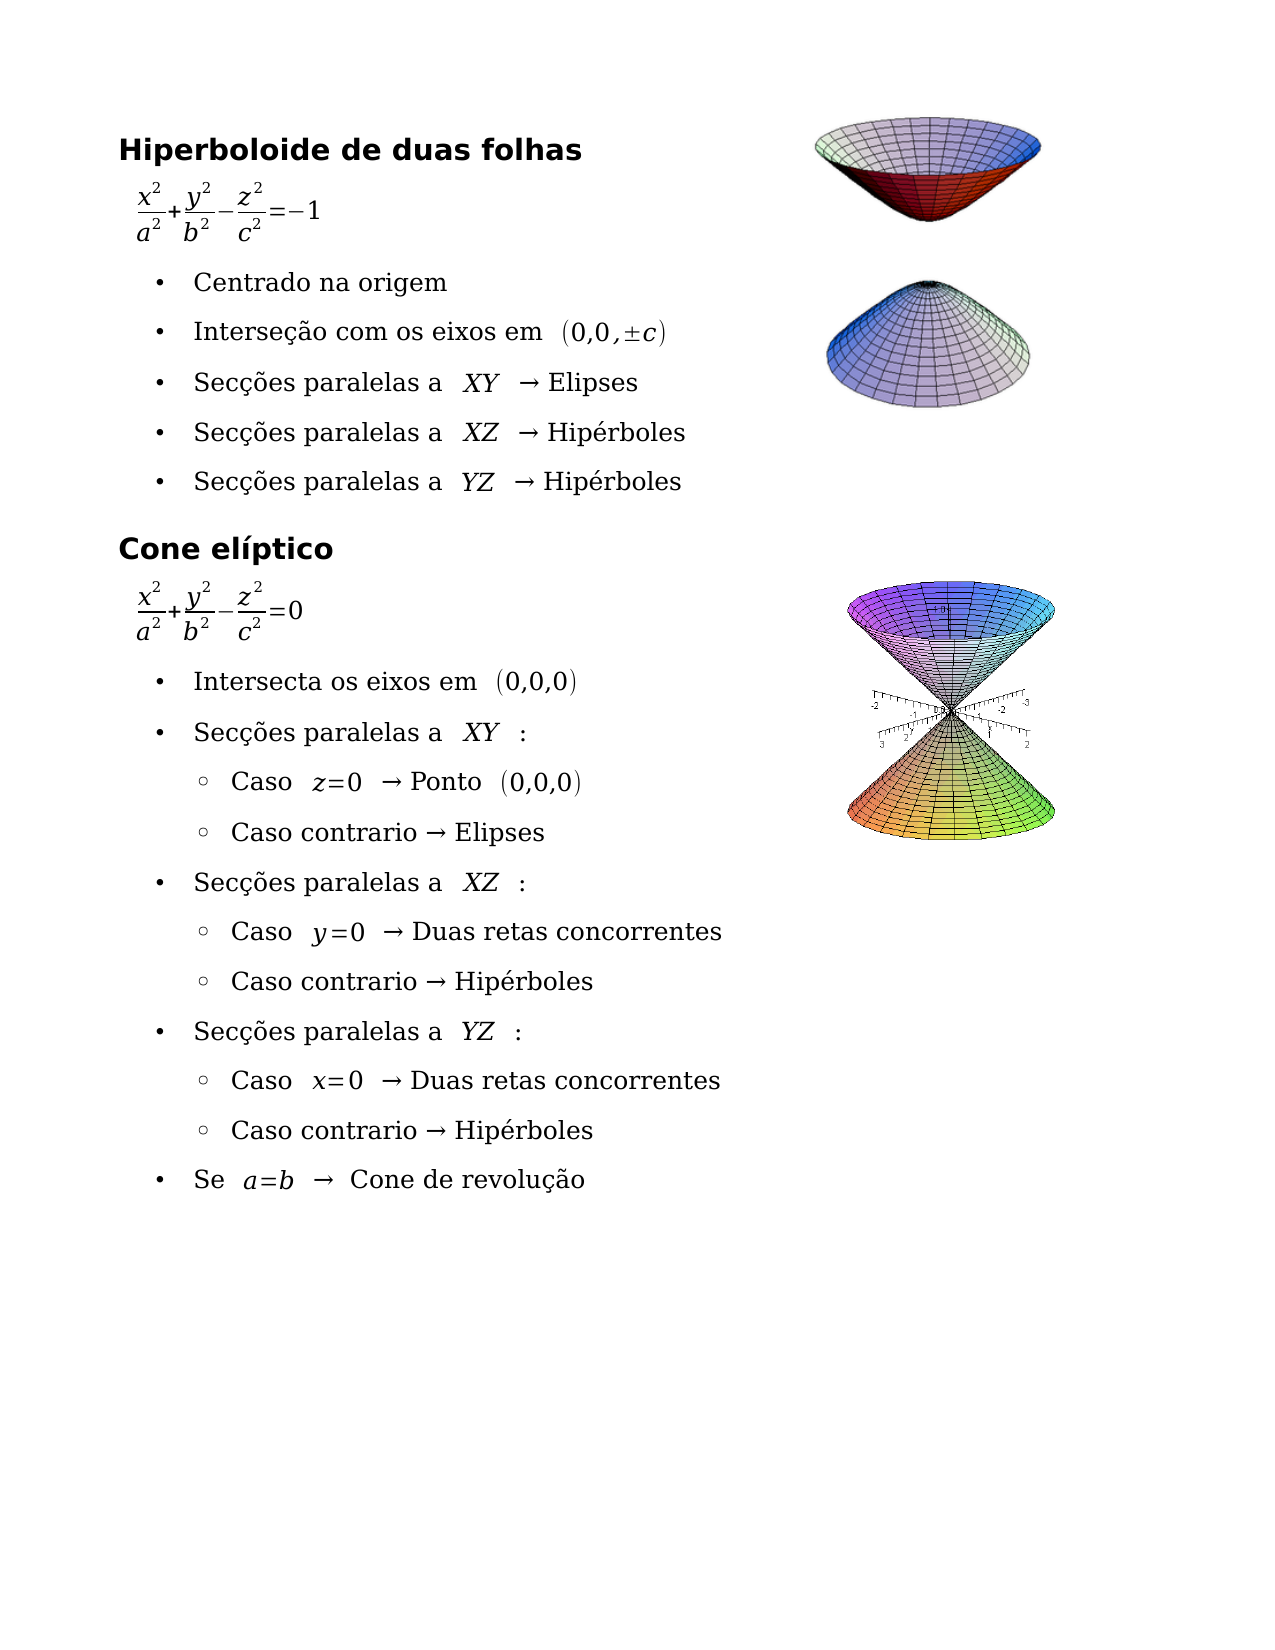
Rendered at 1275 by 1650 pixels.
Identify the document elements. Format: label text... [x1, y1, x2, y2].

list Caso→ Ponto [193, 767, 821, 798]
picture [821, 580, 1081, 841]
list [1081, 667, 1157, 697]
list Se→ Cone de revolução [156, 1165, 1157, 1194]
list [1081, 718, 1157, 747]
list [1081, 767, 1157, 798]
list Caso→ Duas retas concorrentes [193, 1066, 1157, 1095]
list Caso contrario → Hipérboles [193, 1116, 1157, 1145]
list Centrado na origem [156, 268, 785, 297]
list Intersecta os eixos em [156, 667, 821, 697]
list Caso→ Duas retas concorrentes [193, 917, 1157, 947]
list Interseção com os eixos em [156, 318, 785, 348]
list [1073, 368, 1157, 398]
list Caso contrario → Hipérboles [193, 967, 1157, 996]
subtitle [1073, 133, 1157, 167]
list Secções paralelas a: [156, 1017, 1157, 1046]
list Caso contrario → Elipses [193, 818, 1157, 847]
list Secções paralelas a→ Elipses [156, 368, 785, 398]
list Secções paralelas a: [156, 718, 821, 747]
subtitle Hiperboloide de duas folhas [118, 133, 785, 167]
list [1073, 268, 1157, 297]
list [1073, 318, 1157, 348]
list Secções paralelas a→ Hipérboles [156, 418, 1157, 447]
list Secções paralelas a: [156, 868, 1157, 897]
list Secções paralelas a→ Hipérboles [156, 468, 1157, 497]
picture [785, 101, 1073, 425]
subtitle Cone elíptico [118, 532, 1157, 566]
